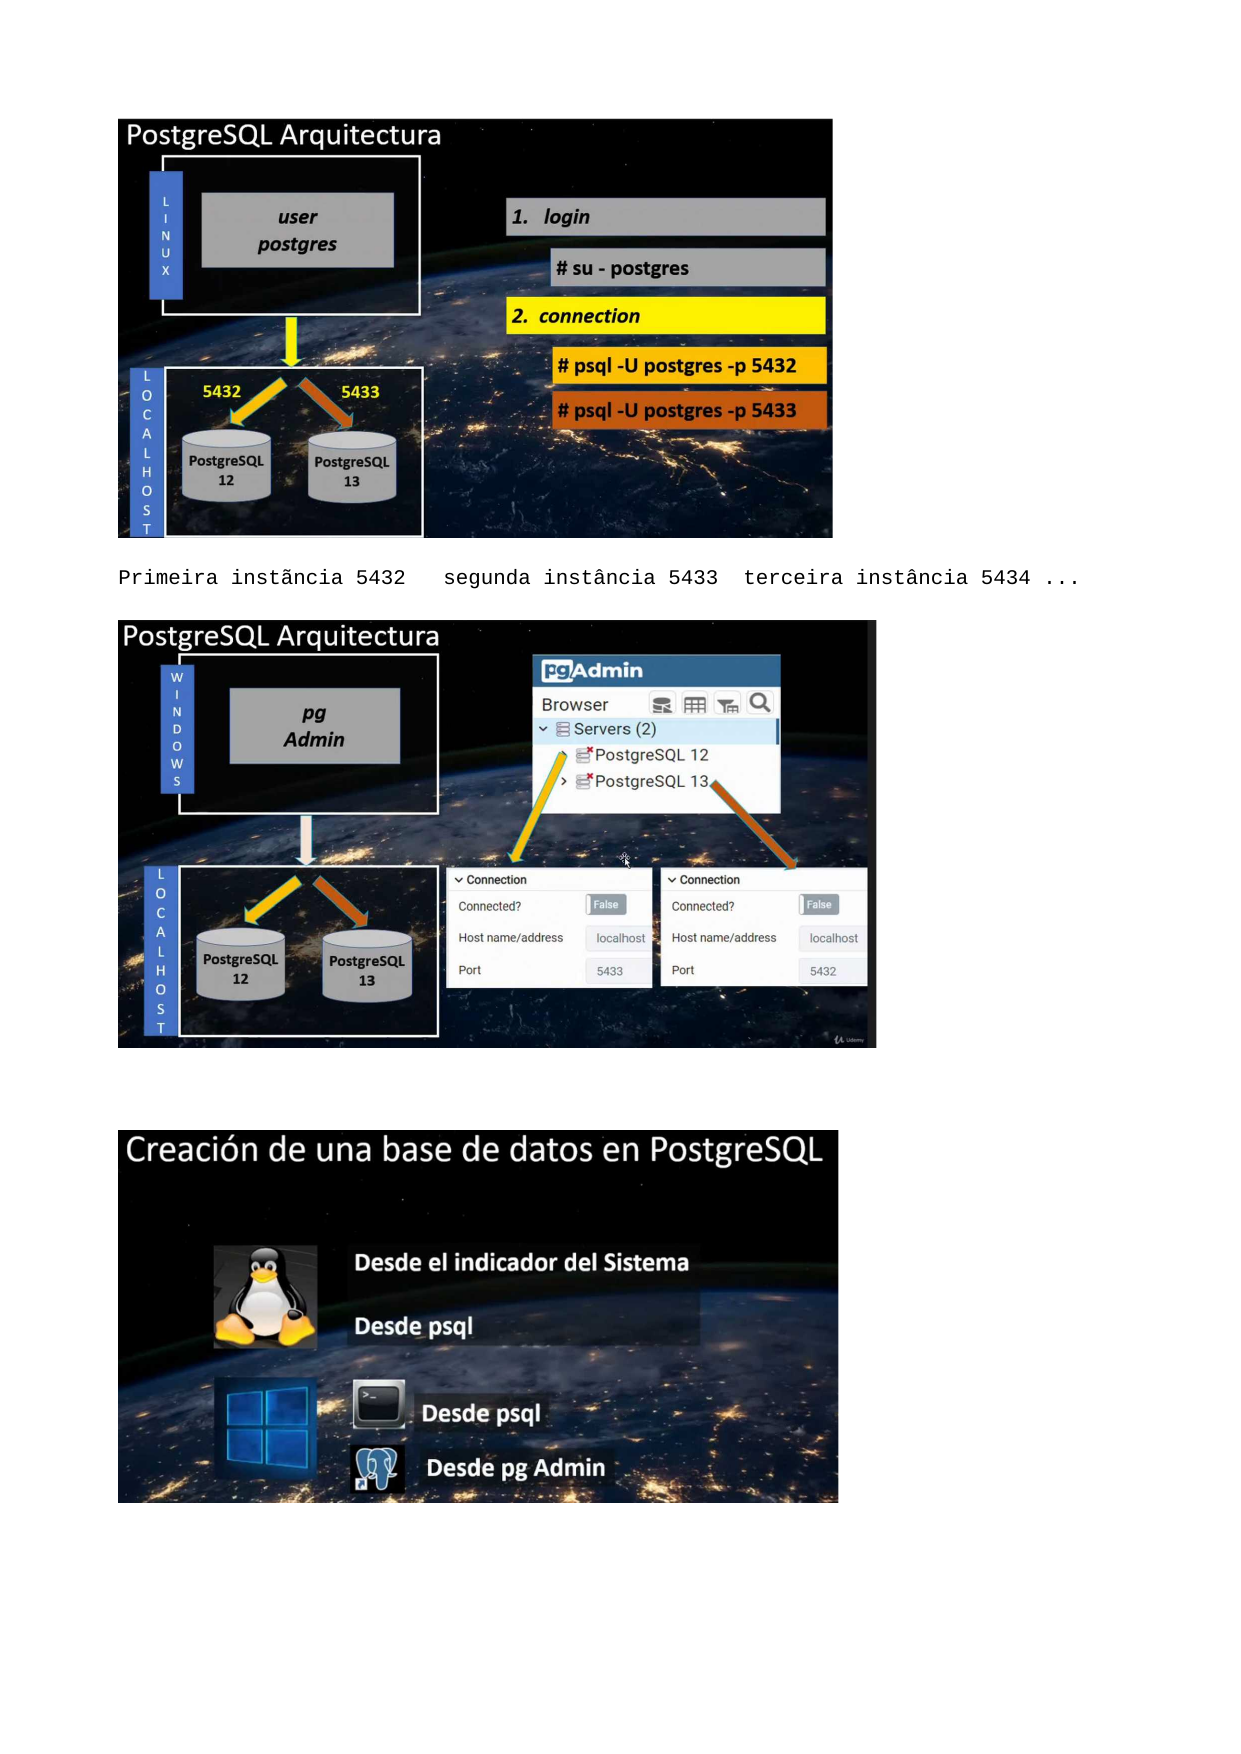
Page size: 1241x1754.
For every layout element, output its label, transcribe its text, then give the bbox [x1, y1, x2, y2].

text Primeira instãncia 5432 segunda instância 5433 terceira instância 5434 ... [118, 567, 1122, 590]
picture [118, 620, 877, 1048]
picture [118, 1130, 839, 1503]
picture [118, 118, 833, 538]
